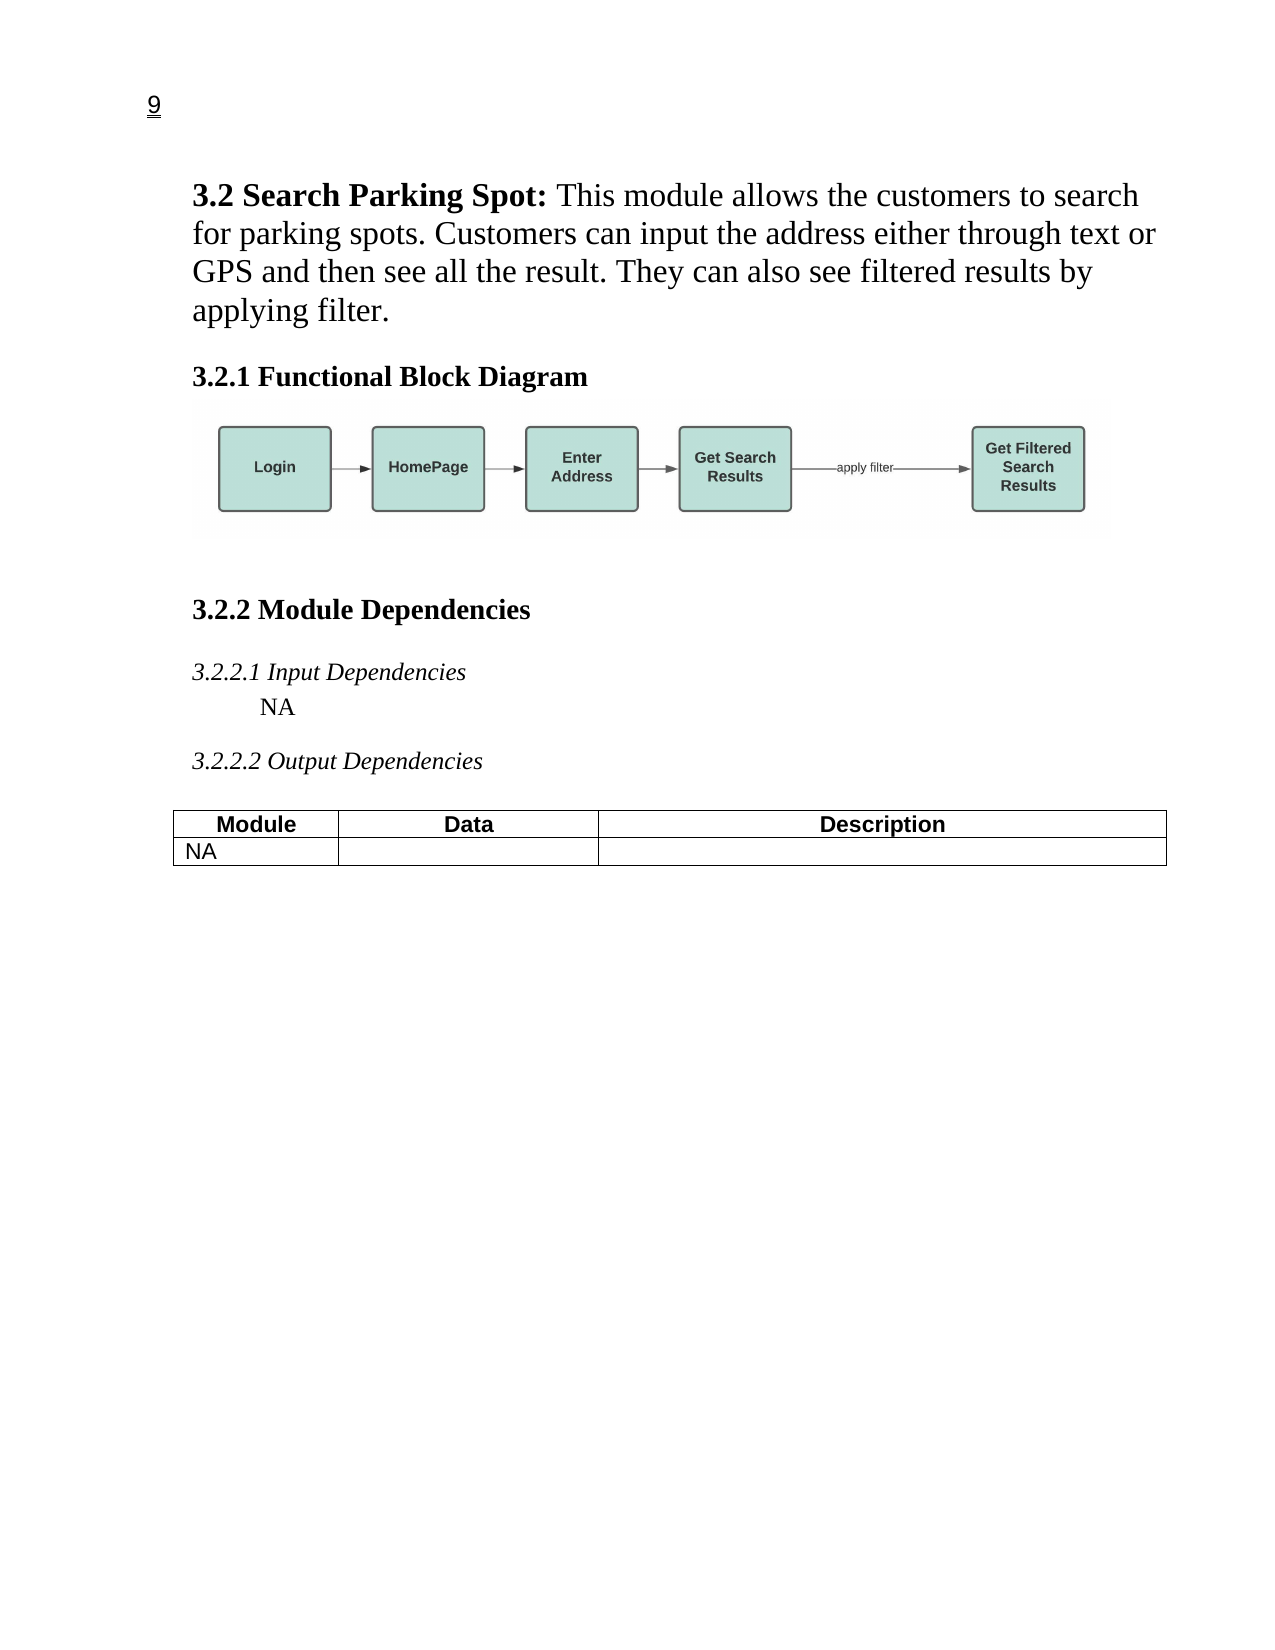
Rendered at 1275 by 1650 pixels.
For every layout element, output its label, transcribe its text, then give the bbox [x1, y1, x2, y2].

picture [192, 399, 1112, 539]
table_header Module [174, 811, 338, 837]
table_header Data [339, 811, 598, 837]
subtitle 3.2.2 Module Dependencies [147, 592, 1156, 626]
table_cell [599, 838, 1166, 864]
text NA [237, 692, 1156, 721]
table_cell [339, 838, 598, 864]
subtitle 3.2.2.2 Output Dependencies [147, 746, 1156, 775]
subtitle 3.2.2.1 Input Dependencies [147, 657, 1156, 686]
table_cell NA [174, 838, 338, 864]
subtitle 3.2.1 Functional Block Diagram [147, 359, 1156, 393]
table_header Description [599, 811, 1166, 837]
subtitle 3.2 Search Parking Spot: This module allows the customers to search for parking spots. Customers can input the address either through text or GPS and then see all the result. They can also see filtered results by applying filter. [147, 175, 1156, 328]
